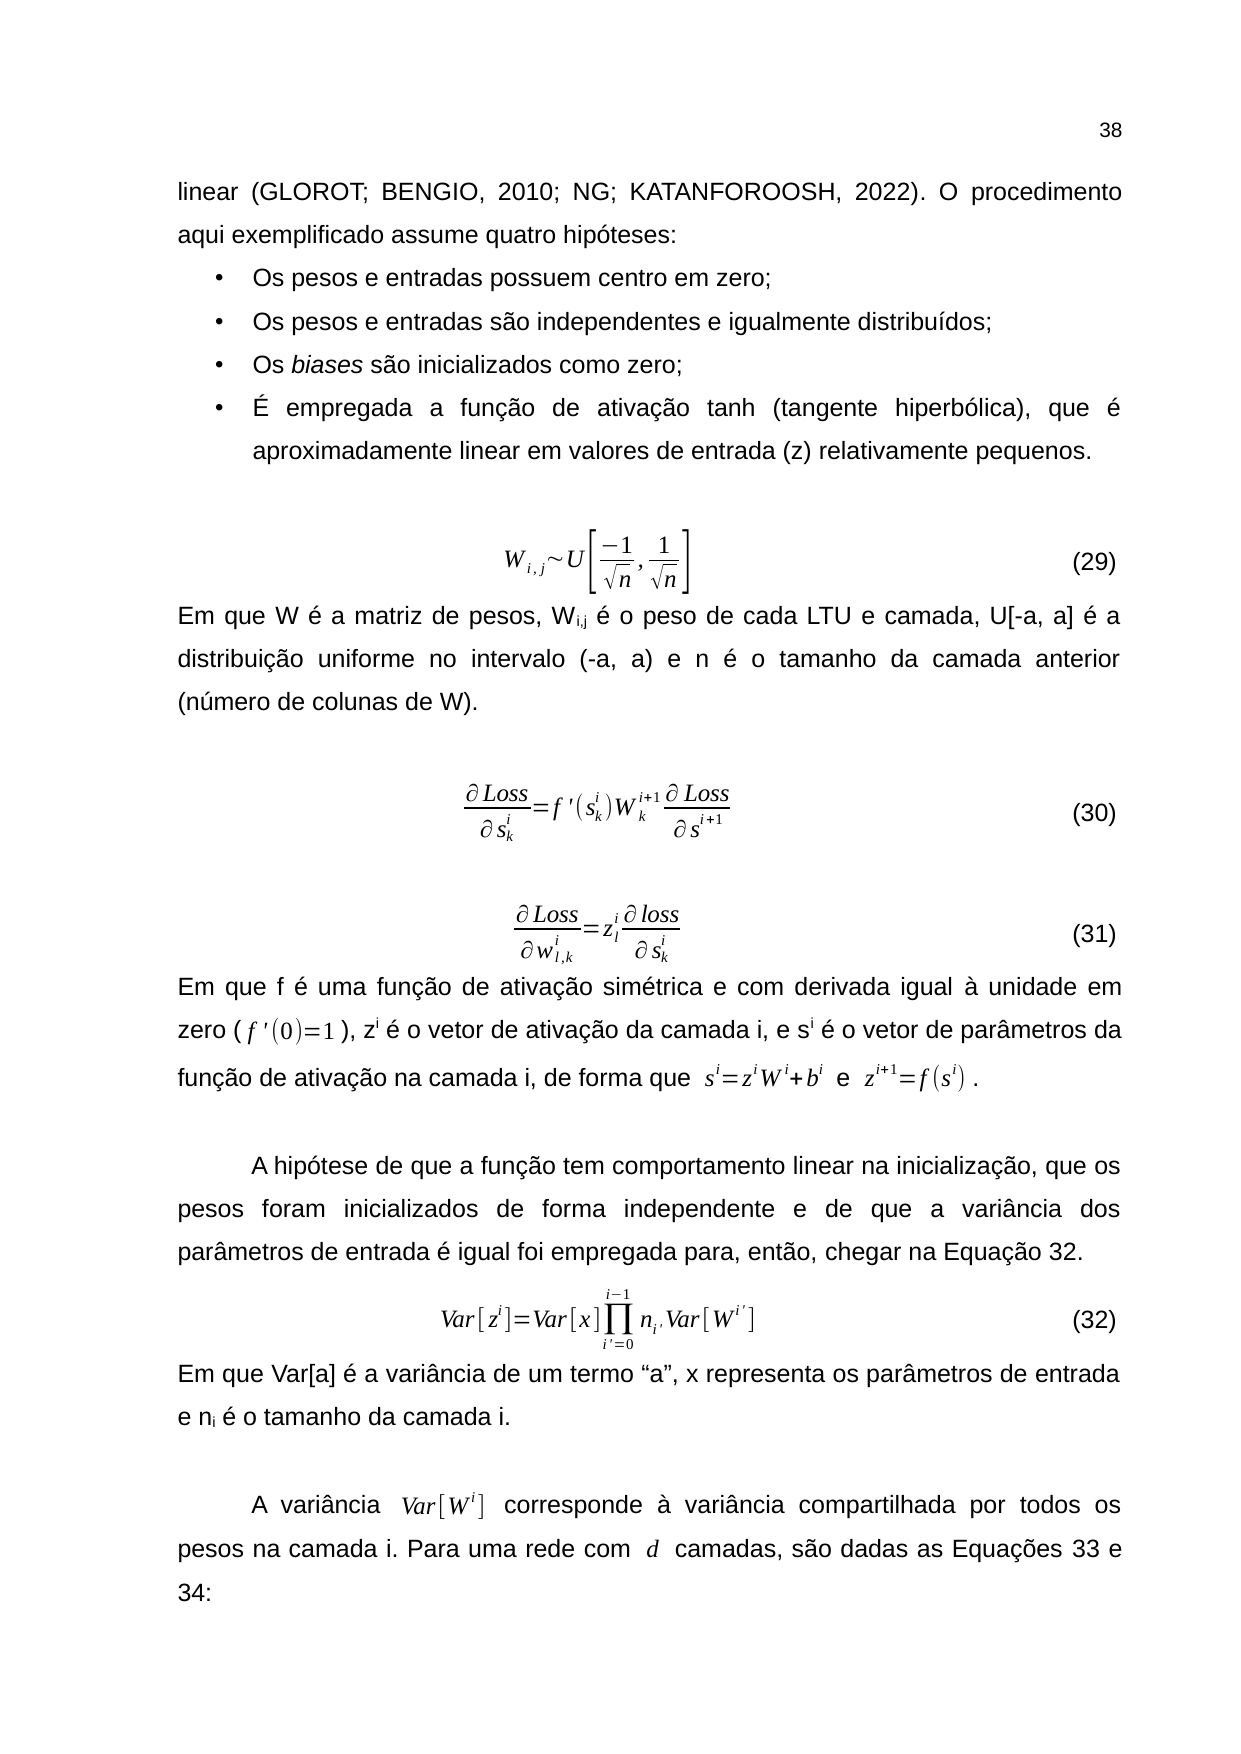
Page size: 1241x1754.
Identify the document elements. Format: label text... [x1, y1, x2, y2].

text A hipótese de que a função tem comportamento linear na inicialização, que os pesos foram inicializados de forma independente e de que a variância dos parâmetros de entrada é igual foi empregada para, então, chegar na Equação 32. [177, 1151, 1122, 1266]
text Em que f é uma função de ativação simétrica e com derivada igual à unidade em zero (), zi é o vetor de ativação da camada i, e si é o vetor de parâmetros da função de ativação na camada i, de forma que e . [177, 972, 1122, 1093]
text Em que W é a matriz de pesos, Wi,j é o peso de cada LTU e camada, U[-a, a] é a distribuição uniforme no intervalo (-a, a) e n é o tamanho da camada anterior (número de colunas de W). [177, 601, 1122, 716]
text linear (GLOROT; BENGIO, 2010; NG; KATANFOROOSH, 2022). O procedimento aqui exemplificado assume quatro hipóteses: [177, 177, 1122, 249]
list É empregada a função de ativação tanh (tangente hiperbólica), que é aproximadamente linear em valores de entrada (z) relativamente pequenos. [215, 393, 1122, 465]
list Os biases são inicializados como zero; [215, 350, 1122, 379]
table_header [177, 1280, 1017, 1359]
list Os pesos e entradas possuem centro em zero; [215, 263, 1122, 292]
table_header [177, 895, 1017, 972]
table_header (30) [1017, 774, 1122, 851]
table_header (32) [1017, 1280, 1122, 1359]
table_header (29) [1017, 523, 1122, 601]
list Os pesos e entradas são independentes e igualmente distribuídos; [215, 307, 1122, 335]
table_header (31) [1017, 895, 1122, 972]
text Em que Var[a] é a variância de um termo “a”, x representa os parâmetros de entrada e ni é o tamanho da camada i. [177, 1359, 1122, 1431]
table_header [177, 523, 1017, 601]
table_header [177, 774, 1017, 851]
text A variância corresponde à variância compartilhada por todos os pesos na camada i. Para uma rede com camadas, são dadas as Equações 33 e 34: [177, 1488, 1122, 1606]
